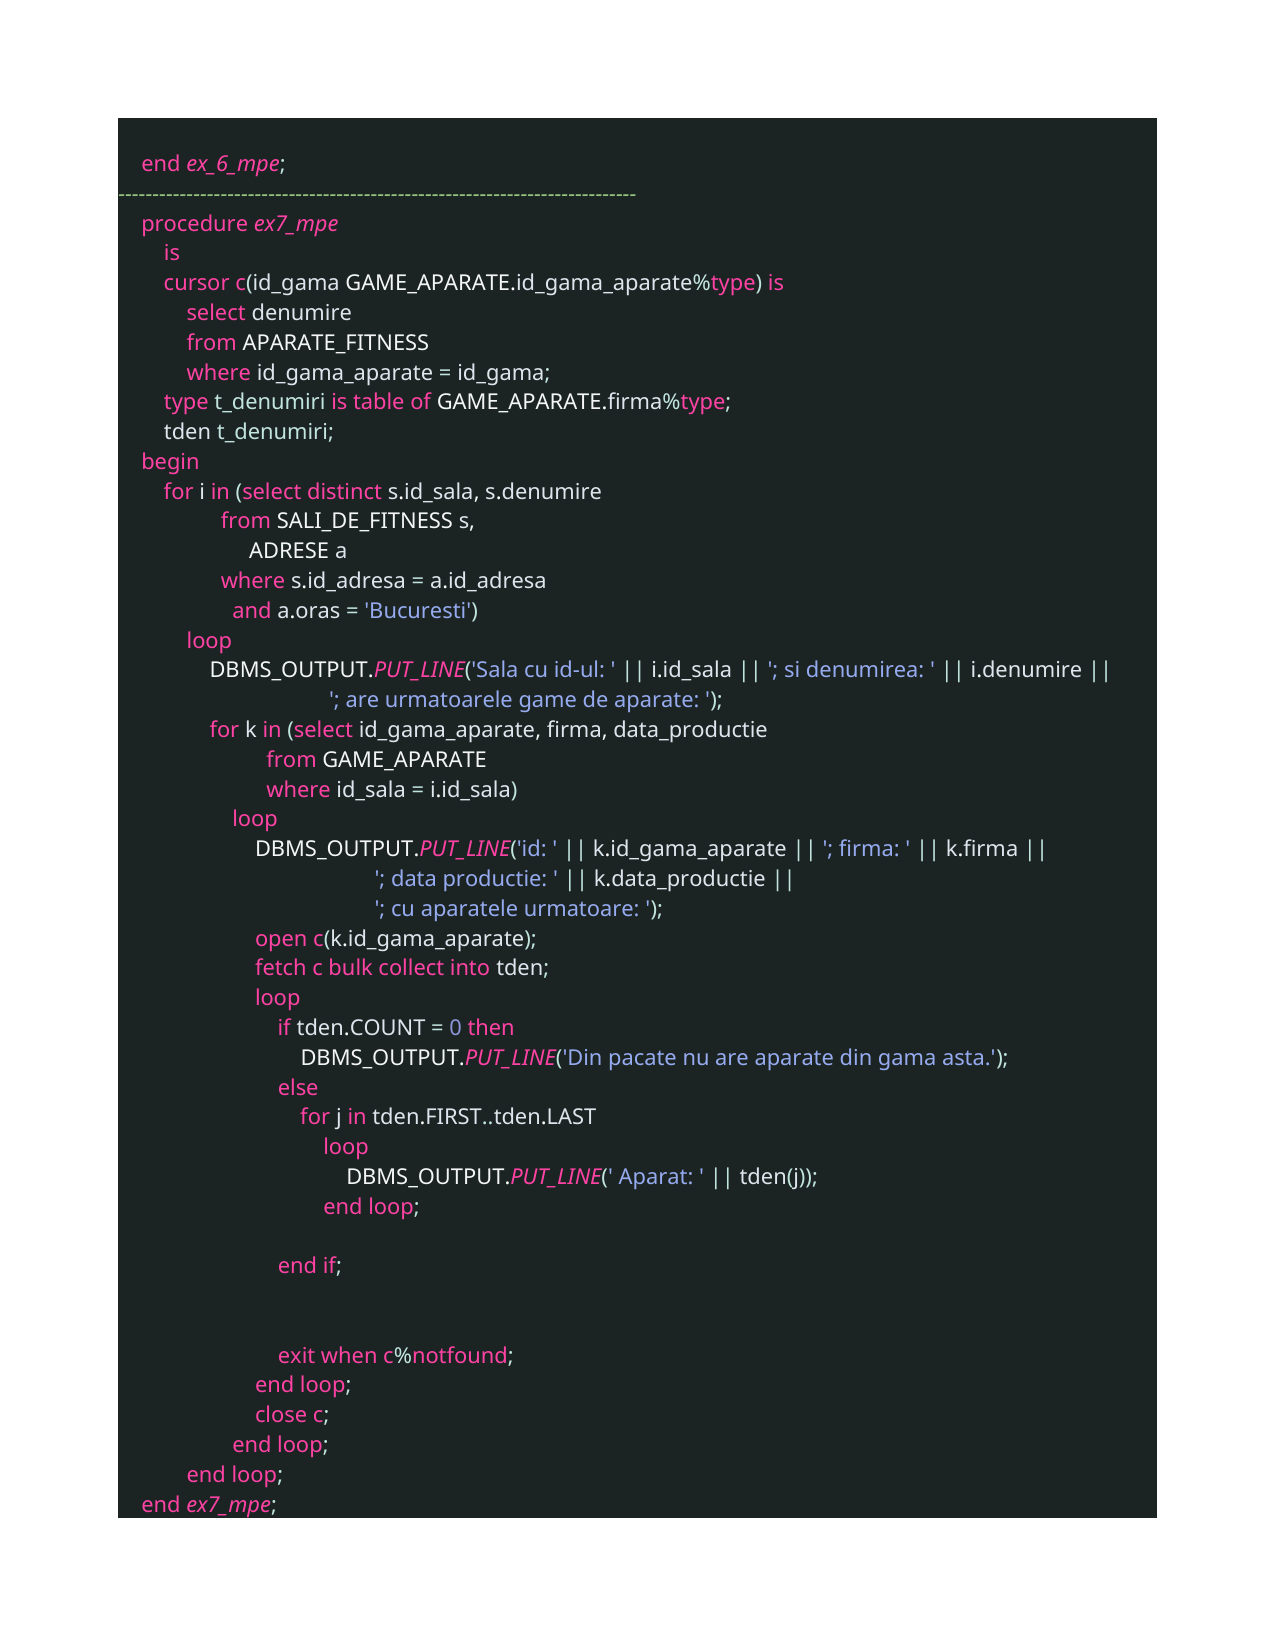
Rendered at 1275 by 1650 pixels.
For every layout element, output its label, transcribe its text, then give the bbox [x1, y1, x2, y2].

text end ex_6_mpe; ---------------------------------------------------------------------------- procedure ex7_mpe is cursor c(id_gama GAME_APARATE.id_gama_aparate%type) is select denumire from APARATE_FITNESS where id_gama_aparate = id_gama; type t_denumiri is table of GAME_APARATE.firma%type; tden t_denumiri; begin for i in (select distinct s.id_sala, s.denumire from SALI_DE_FITNESS s, ADRESE a where s.id_adresa = a.id_adresa and a.oras = 'Bucuresti') loop DBMS_OUTPUT.PUT_LINE('Sala cu id-ul: ' || i.id_sala || '; si denumirea: ' || i.denumire || '; are urmatoarele game de aparate: '); for k in (select id_gama_aparate, firma, data_productie from GAME_APARATE where id_sala = i.id_sala) loop DBMS_OUTPUT.PUT_LINE('id: ' || k.id_gama_aparate || '; firma: ' || k.firma || '; data productie: ' || k.data_productie || '; cu aparatele urmatoare: '); open c(k.id_gama_aparate); fetch c bulk collect into tden; loop if tden.COUNT = 0 then DBMS_OUTPUT.PUT_LINE('Din pacate nu are aparate din gama asta.'); else for j in tden.FIRST..tden.LAST loop DBMS_OUTPUT.PUT_LINE(' Aparat: ' || tden(j)); end loop; end if; exit when c%notfound; end loop; close c; end loop; end loop; end ex7_mpe; [118, 118, 1157, 1518]
